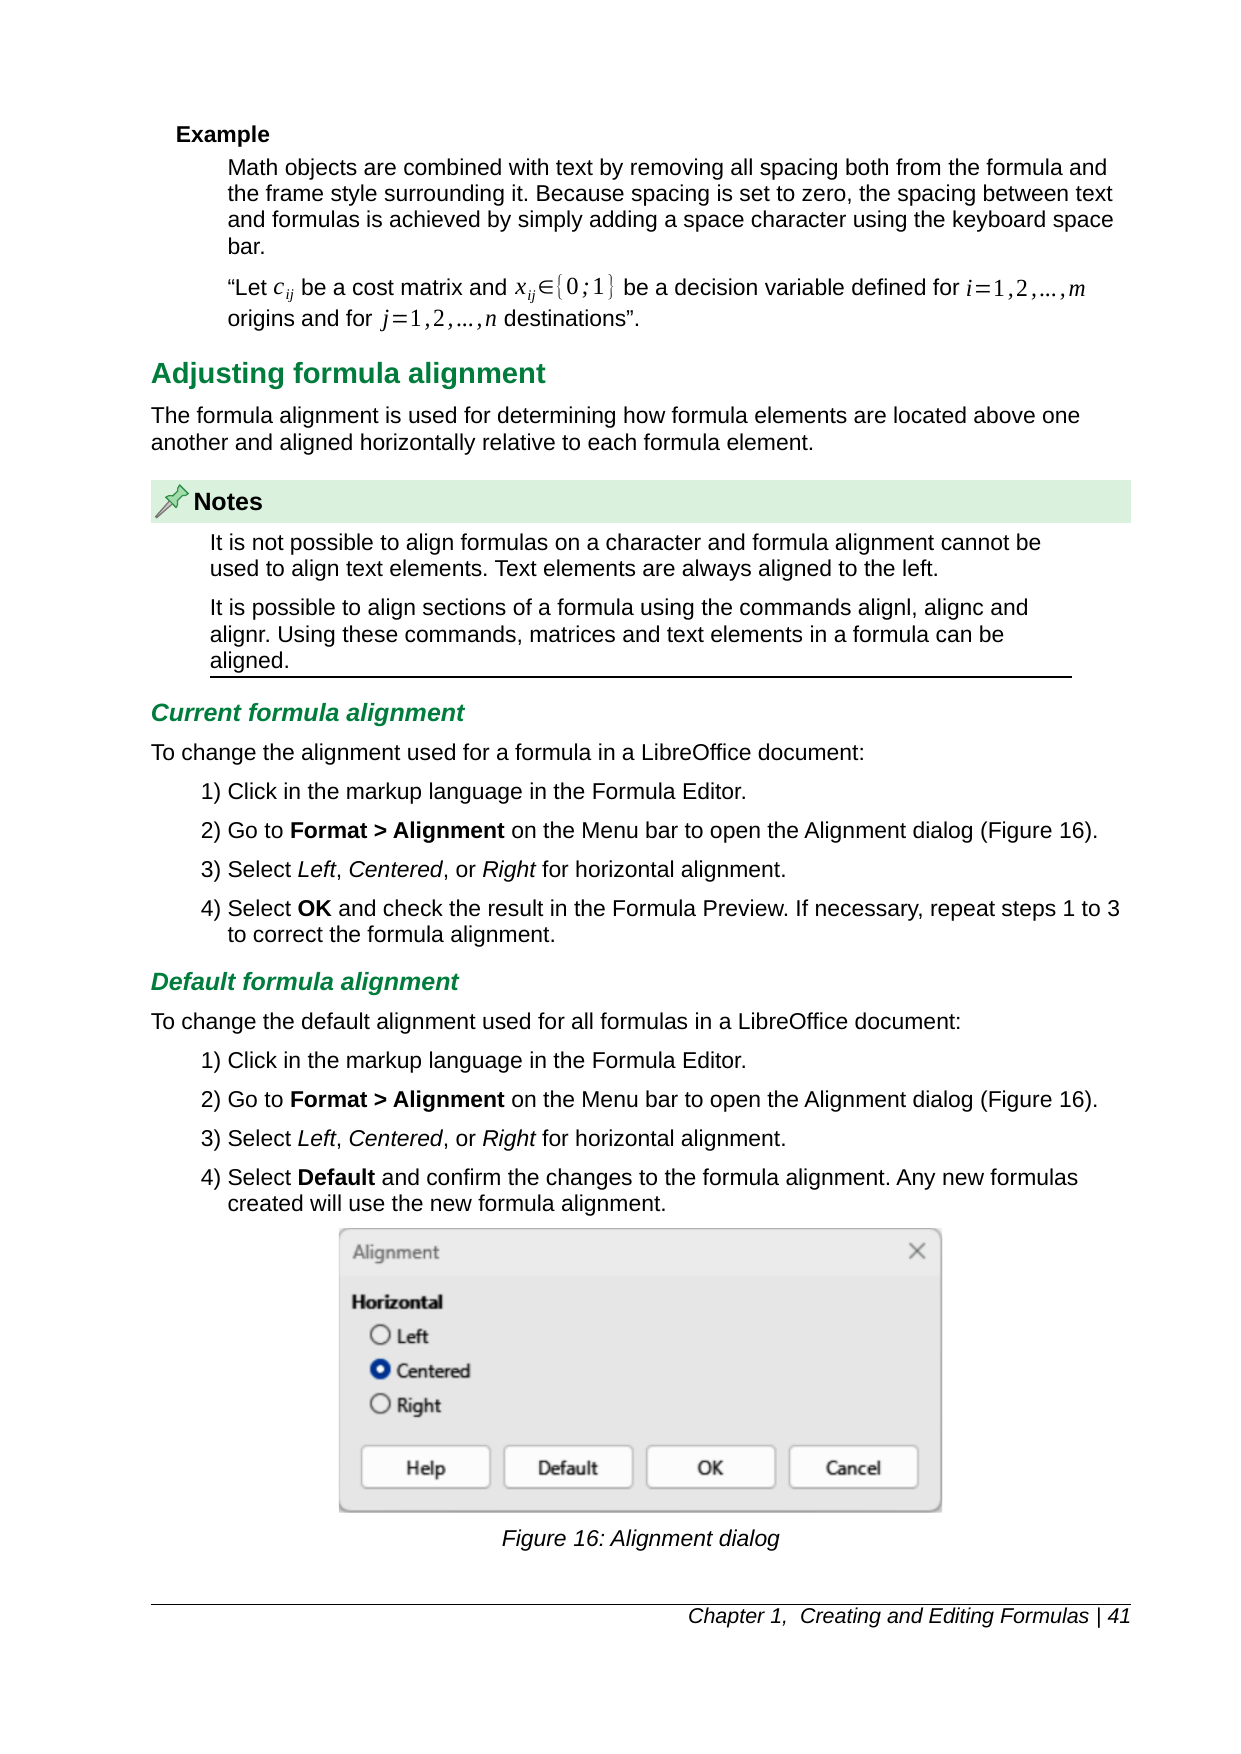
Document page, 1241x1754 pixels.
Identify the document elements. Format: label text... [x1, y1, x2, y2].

text The formula alignment is used for determining how formula elements are located above one another and aligned horizontally relative to each formula element. [151, 402, 1131, 455]
picture [338, 1228, 943, 1513]
list Select Left, Centered, or Right for horizontal alignment. [227, 856, 1131, 882]
text It is possible to align sections of a formula using the commands alignl, alignc and alignr. Using these commands, matrices and text elements in a formula can be aligned. [209, 594, 1072, 678]
list Go to Format > Alignment on the Menu bar to open the Alignment dialog (Figure 16). [227, 817, 1131, 843]
text “Let be a cost matrix and be a decision variable defined for origins and for destinations”. [227, 272, 1131, 331]
text Example [176, 121, 1131, 147]
list Go to Format > Alignment on the Menu bar to open the Alignment dialog (Figure 16). [227, 1086, 1131, 1112]
list Click in the markup language in the Formula Editor. [227, 1047, 1131, 1073]
text To change the default alignment used for all formulas in a LibreOffice document: [151, 1008, 1131, 1034]
subtitle Current formula alignment [151, 698, 1131, 727]
text Figure 16: Alignment dialog [339, 1525, 943, 1552]
subtitle Notes [151, 480, 1131, 523]
text It is not possible to align formulas on a character and formula alignment cannot be used to align text elements. Text elements are always aligned to the left. [209, 529, 1072, 582]
text Math objects are combined with text by removing all spacing both from the formula and the frame style surrounding it. Because spacing is set to zero, the spacing between text and formulas is achieved by simply adding a space character using the keyboard space bar. [227, 154, 1131, 259]
text To change the alignment used for a formula in a LibreOffice document: [151, 739, 1131, 766]
subtitle Default formula alignment [151, 967, 1131, 996]
list Click in the markup language in the Formula Editor. [227, 778, 1131, 804]
subtitle Adjusting formula alignment [151, 356, 1131, 390]
list Select Default and confirm the changes to the formula alignment. Any new formulas created will use the new formula alignment. [227, 1163, 1131, 1216]
list Select OK and check the result in the Formula Preview. If necessary, repeat steps 1 to 3 to correct the formula alignment. [227, 894, 1131, 947]
list Select Left, Centered, or Right for horizontal alignment. [227, 1125, 1131, 1151]
